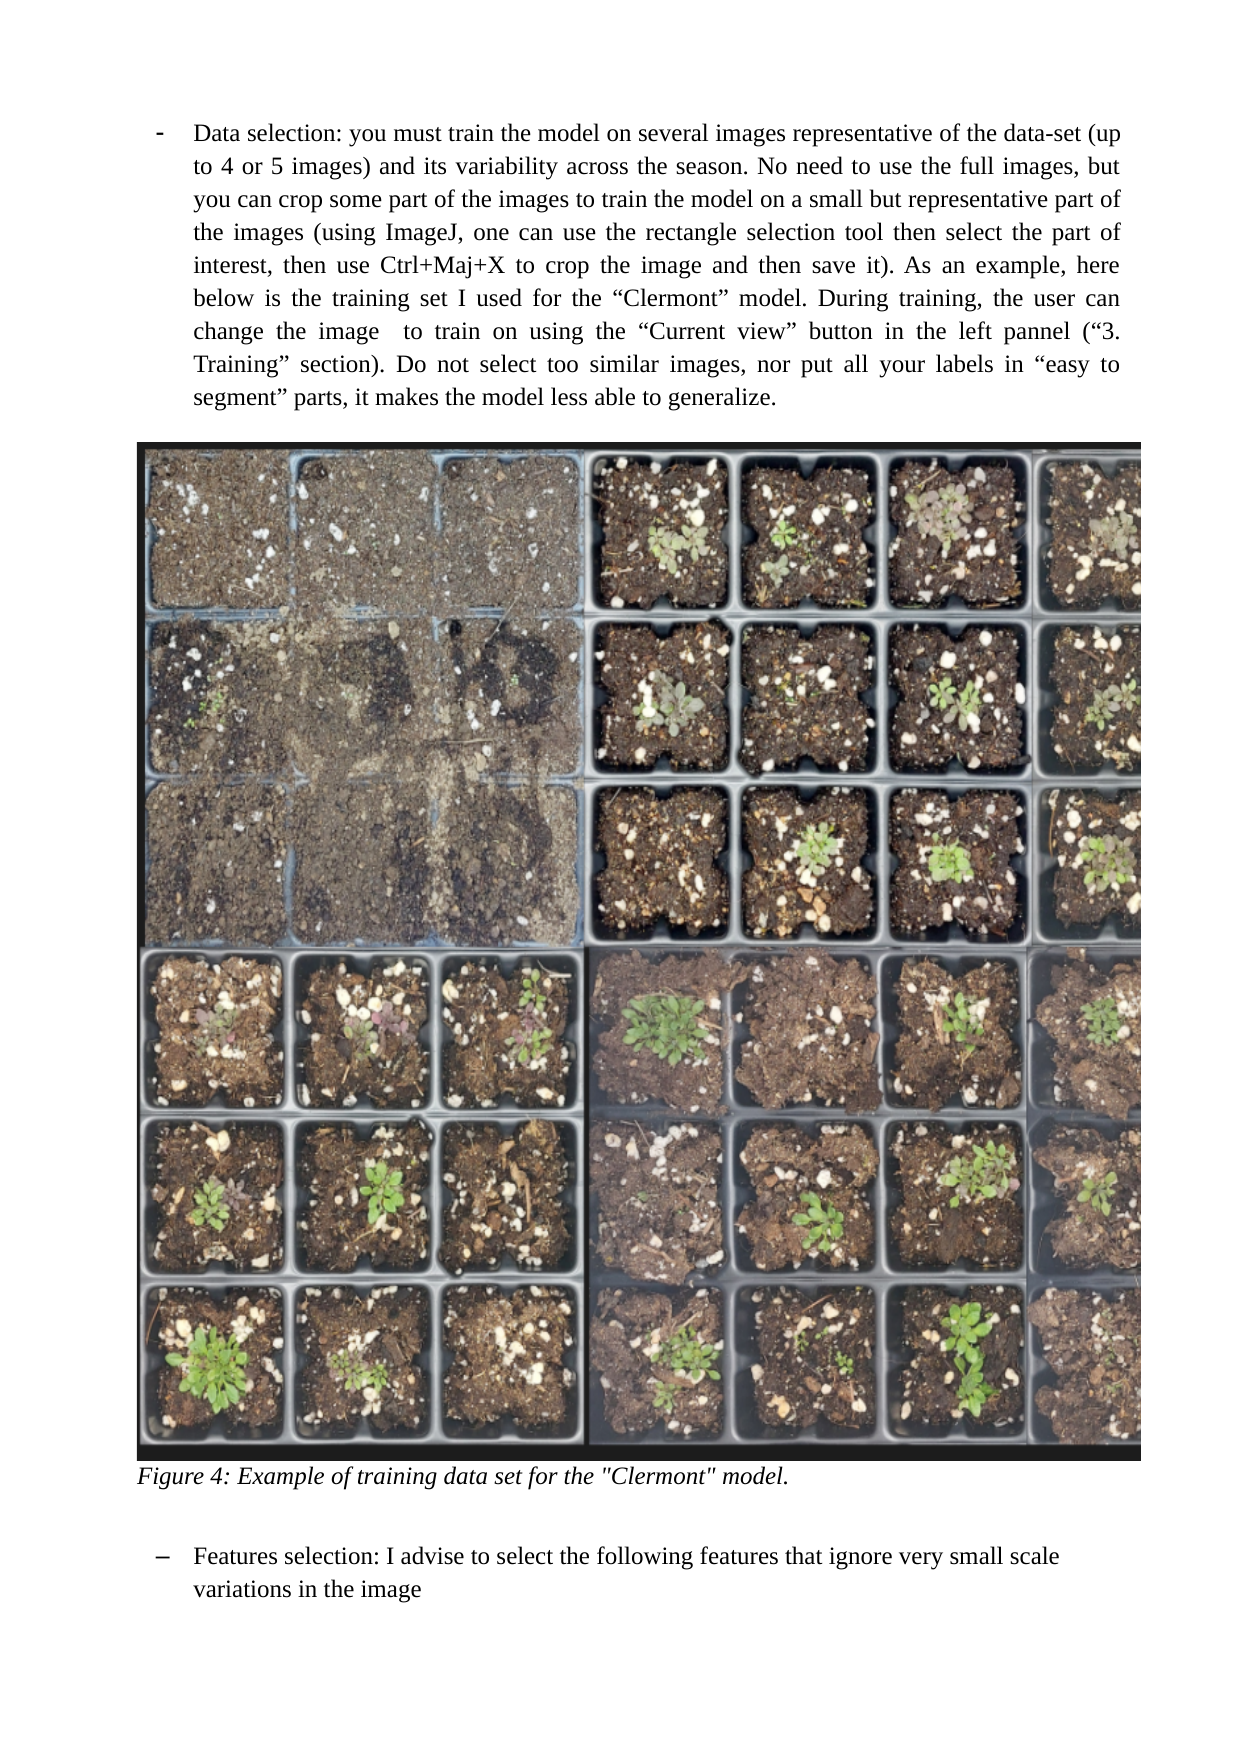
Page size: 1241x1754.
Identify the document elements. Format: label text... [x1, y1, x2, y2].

list Features selection: I advise to select the following features that ignore very small scale variations in the image [156, 1541, 1122, 1603]
picture [136, 442, 1141, 1461]
list Data selection: you must train the model on several images representative of the data-set (up to 4 or 5 images) and its variability across the season. No need to use the full images, but you can crop some part of the images to train the model on a small but representative part of the images (using ImageJ, one can use the rectangle selection tool then select the part of interest, then use Ctrl+Maj+X to crop the image and then save it). As an example, here below is the training set I used for the “Clermont” model. During training, the user can change the image to train on using the “Current view” button in the left pannel (“3. Training” section). Do not select too similar images, nor put all your labels in “easy to segment” parts, it makes the model less able to generalize. [156, 118, 1122, 411]
list Figure 4: Example of training data set for the "Clermont" model. [137, 1461, 1141, 1489]
